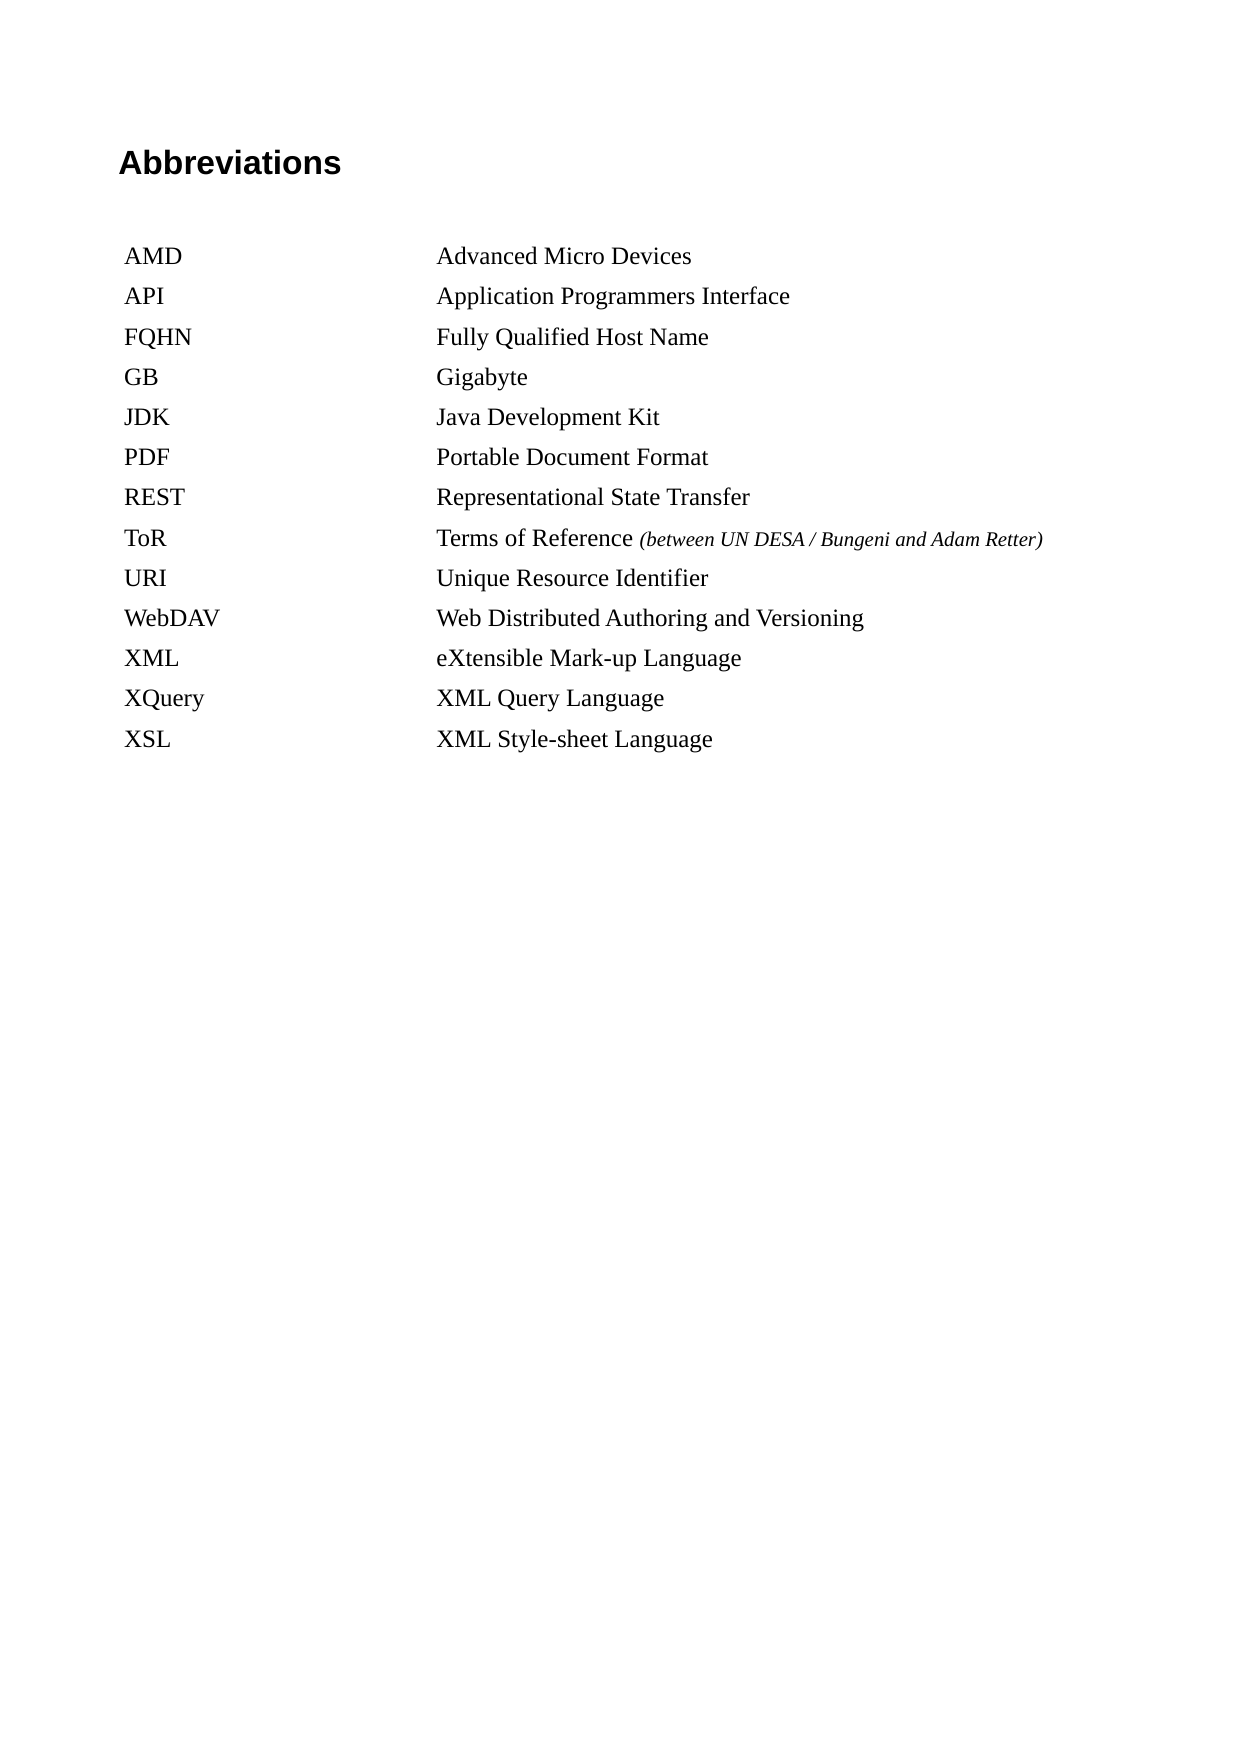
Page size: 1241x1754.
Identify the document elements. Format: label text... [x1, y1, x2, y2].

table_cell FQHN [118, 316, 431, 356]
table_cell XQuery [118, 678, 431, 718]
table_cell API [118, 276, 431, 316]
table_cell JDK [118, 396, 431, 437]
table_header AMD [118, 236, 431, 276]
table_cell XSL [118, 718, 431, 758]
table_cell Portable Document Format [431, 437, 1122, 477]
table_cell Fully Qualified Host Name [431, 316, 1122, 356]
table_cell eXtensible Mark-up Language [431, 638, 1122, 678]
table_cell XML Style-sheet Language [431, 718, 1122, 758]
table_cell GB [118, 356, 431, 396]
table_cell Java Development Kit [431, 396, 1122, 437]
table_cell XML Query Language [431, 678, 1122, 718]
table_header Advanced Micro Devices [431, 236, 1122, 276]
table_cell Unique Resource Identifier [431, 557, 1122, 597]
subtitle Abbreviations [118, 143, 1122, 182]
table_cell XML [118, 638, 431, 678]
table_cell REST [118, 477, 431, 517]
table_cell Web Distributed Authoring and Versioning [431, 598, 1122, 638]
table_cell Representational State Transfer [431, 477, 1122, 517]
table_cell Application Programmers Interface [431, 276, 1122, 316]
table_cell PDF [118, 437, 431, 477]
table_cell Gigabyte [431, 356, 1122, 396]
table_cell Terms of Reference (between UN DESA / Bungeni and Adam Retter) [431, 517, 1122, 557]
table_cell ToR [118, 517, 431, 557]
table_cell URI [118, 557, 431, 597]
table_cell WebDAV [118, 598, 431, 638]
